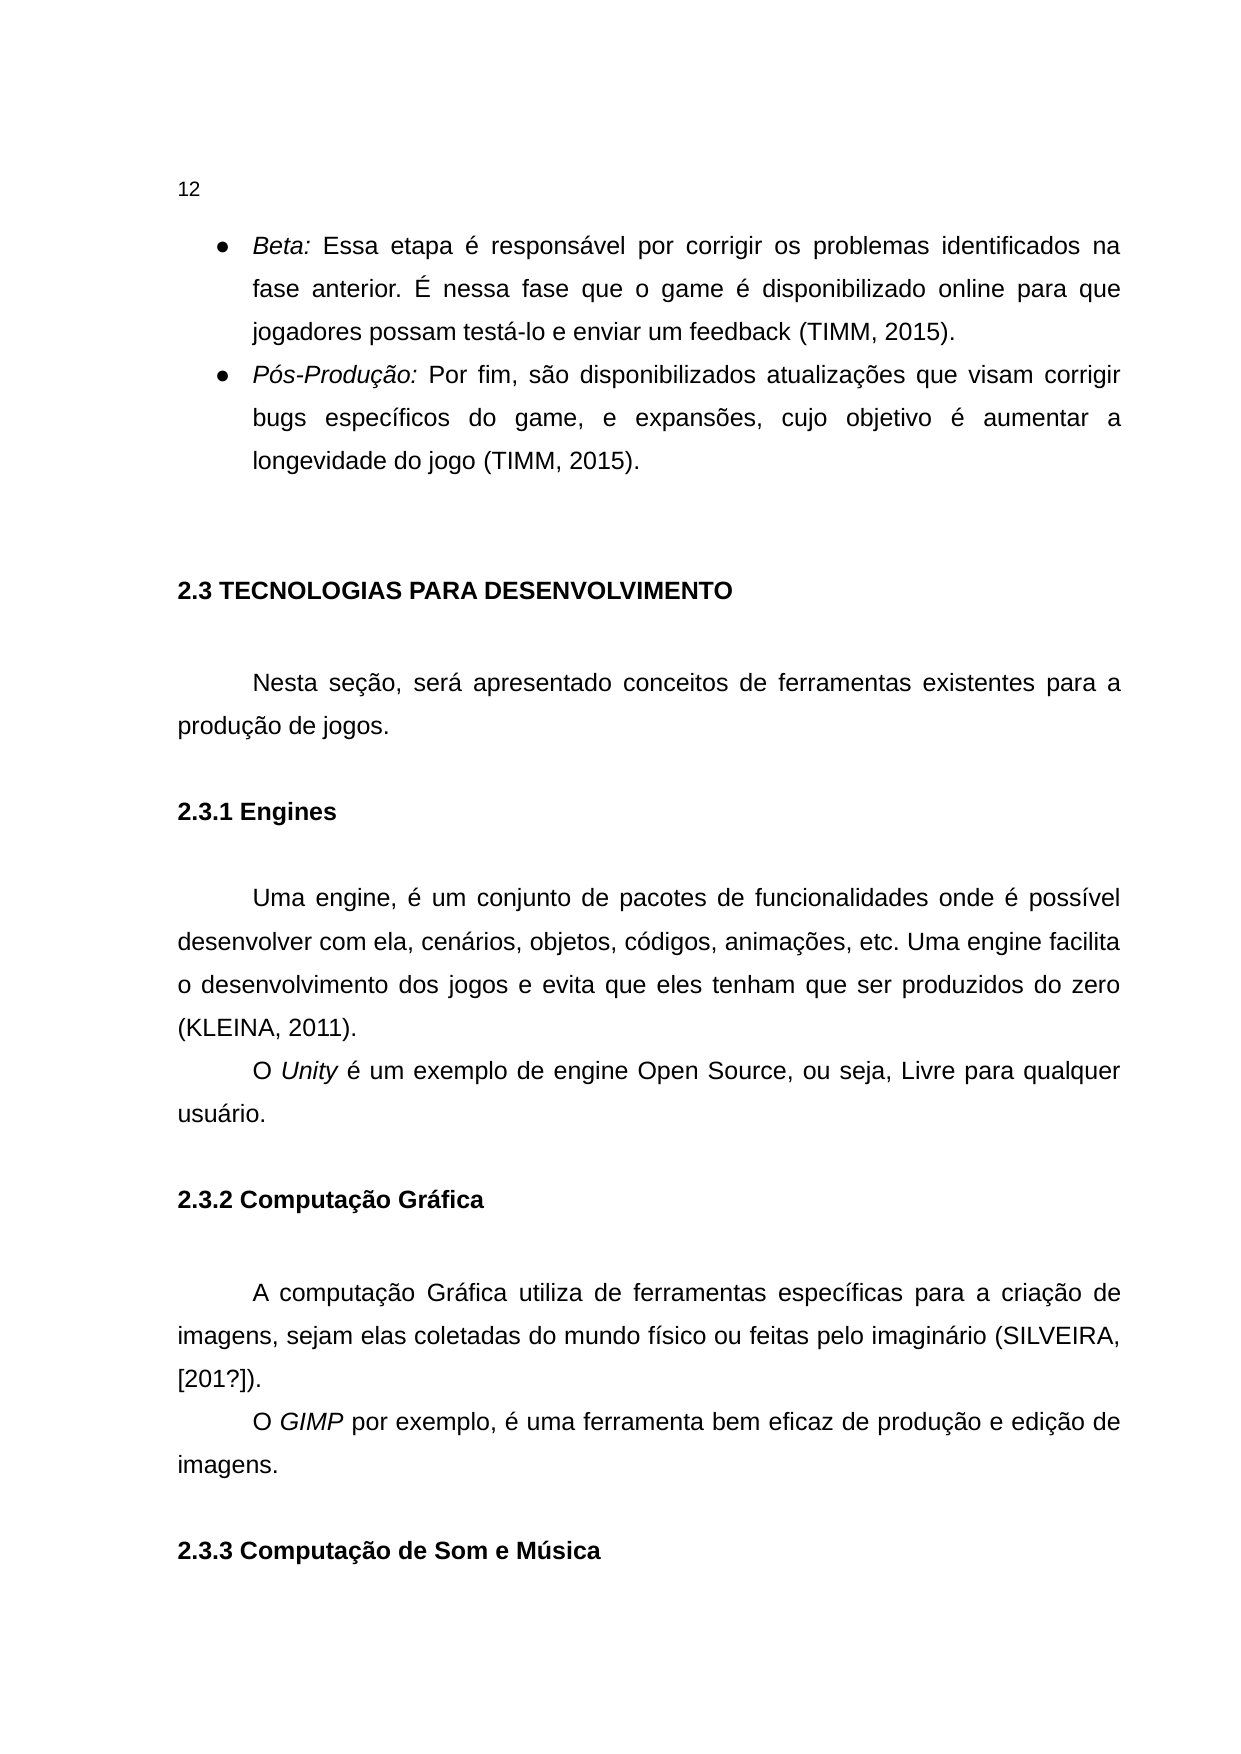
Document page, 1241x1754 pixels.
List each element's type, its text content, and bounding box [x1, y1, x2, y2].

text O GIMP por exemplo, é uma ferramenta bem eficaz de produção e edição de imagens. [177, 1407, 1122, 1479]
subtitle 2.3.1 Engines [177, 797, 1122, 826]
text Uma engine, é um conjunto de pacotes de funcionalidades onde é possível desenvolver com ela, cenários, objetos, códigos, animações, etc. Uma engine facilita o desenvolvimento dos jogos e evita que eles tenham que ser produzidos do zero (KLEINA, 2011). [177, 883, 1122, 1042]
subtitle 2.3 Tecnologias para desenvolvimento [177, 576, 1122, 604]
text A computação Gráfica utiliza de ferramentas específicas para a criação de imagens, sejam elas coletadas do mundo físico ou feitas pelo imaginário (SILVEIRA, [201?]). [177, 1277, 1122, 1392]
subtitle 2.3.3 Computação de Som e Música [177, 1536, 1122, 1565]
text O Unity é um exemplo de engine Open Source, ou seja, Livre para qualquer usuário. [177, 1056, 1122, 1128]
list Beta: Essa etapa é responsável por corrigir os problemas identificados na fase anterior. É nessa fase que o game é disponibilizado online para que jogadores possam testá-lo e enviar um feedback (TIMM, 2015). [215, 231, 1122, 346]
subtitle 2.3.2 Computação Gráfica [177, 1185, 1122, 1214]
text Nesta seção, será apresentado conceitos de ferramentas existentes para a produção de jogos. [177, 668, 1122, 740]
list Pós-Produção: Por fim, são disponibilizados atualizações que visam corrigir bugs específicos do game, e expansões, cujo objetivo é aumentar a longevidade do jogo (TIMM, 2015). [215, 360, 1122, 475]
